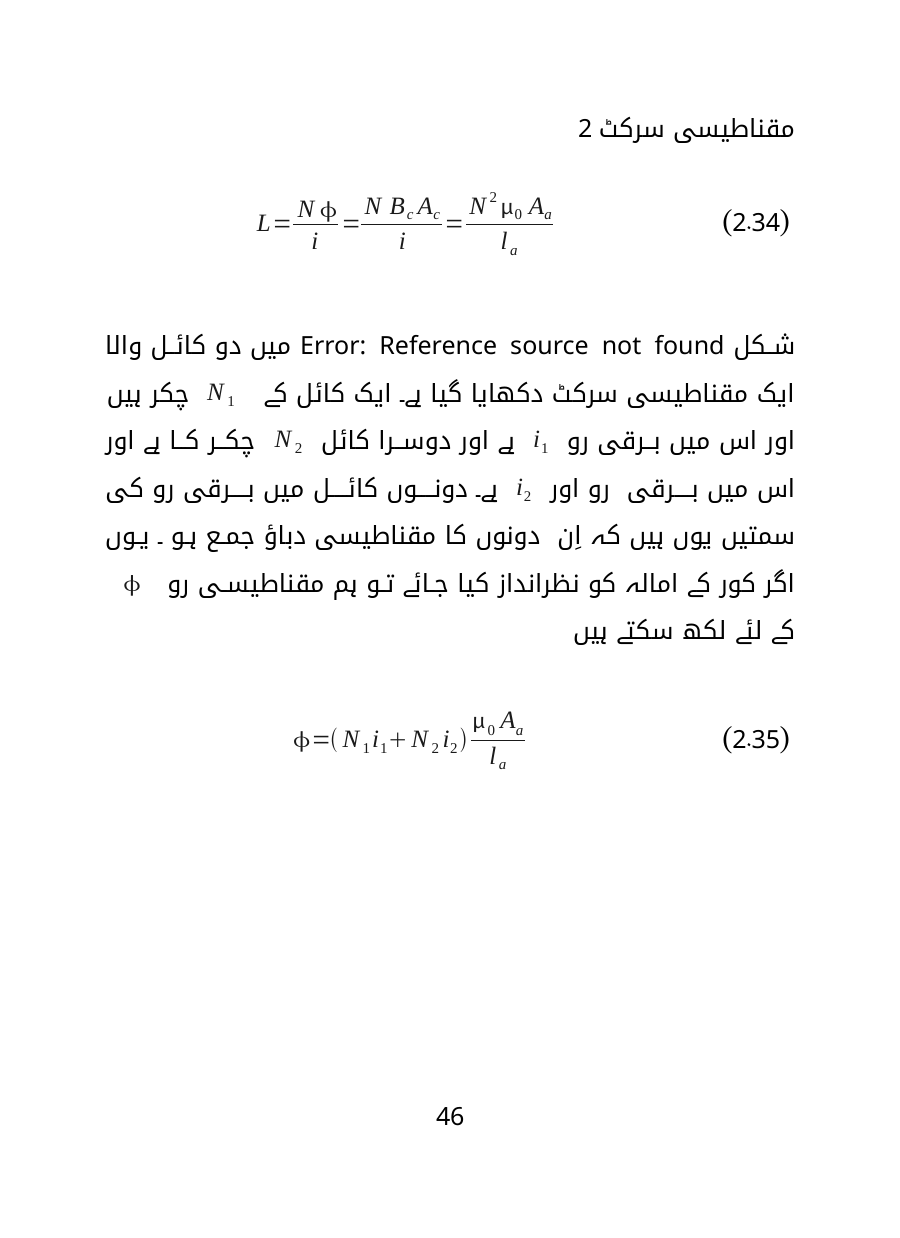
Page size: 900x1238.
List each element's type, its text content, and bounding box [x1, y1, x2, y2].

text شکل Error: Reference source not found میں دو کائل والا ایک مقناطیسی سرکٹ دکھایا گیا ہے۔ ایک کائل کے چکر ہیں اور اس میں برقی روہے اور دوسرا کائلچکر کا ہے اور اس میں برقی رو اورہے۔ دونوں کائل میں برقی رو کی سمتیں یوں ہیں کہ اِن دونوں کا مقناطیسی دباؤ جمع ہو ۔ یوں اگر کور کے امالہ کو نظرانداز کیا جائے تو ہم مقناطیسی رو کے لئے لکھ سکتے ہیں [105, 323, 795, 655]
table_header [105, 182, 695, 276]
table_header (2.34) [695, 182, 795, 276]
table_header (2.35) [705, 701, 795, 792]
table_header [105, 701, 704, 792]
